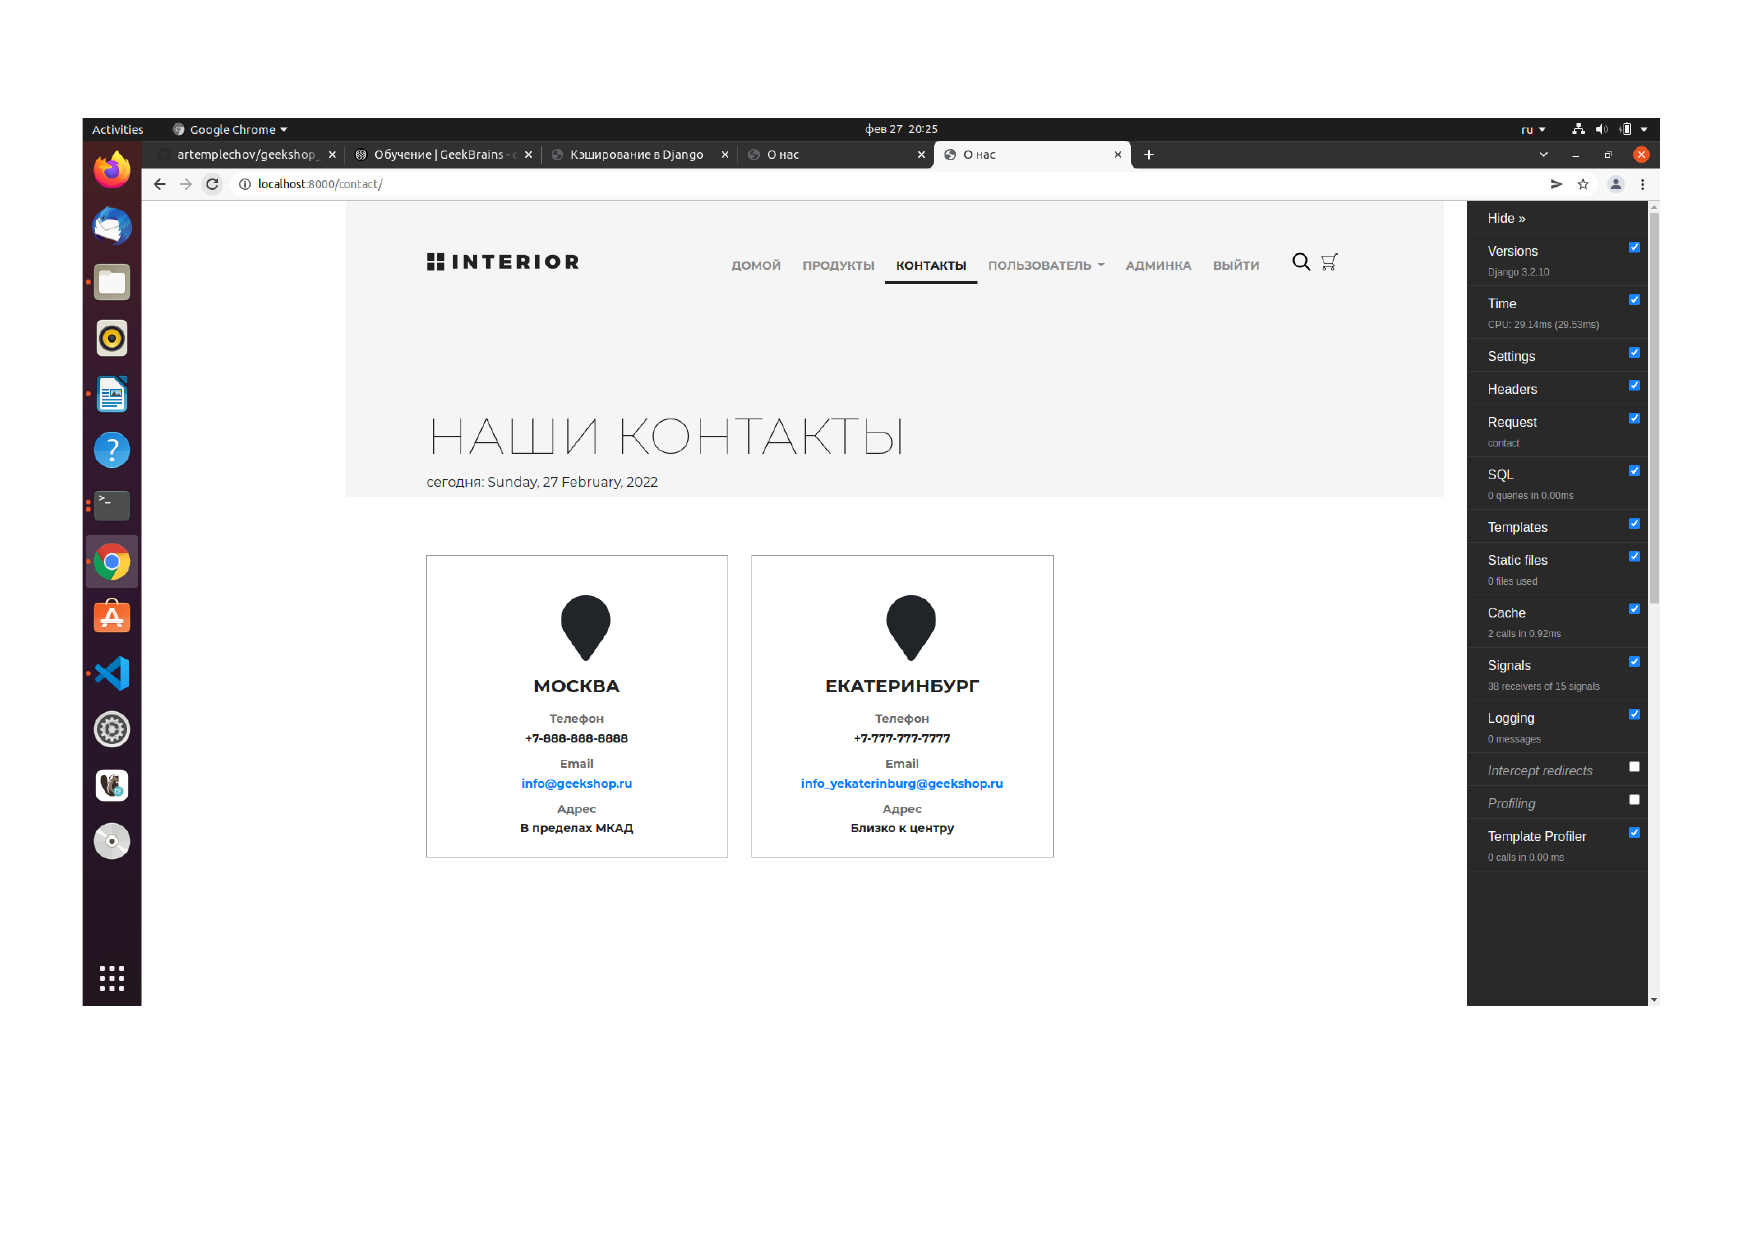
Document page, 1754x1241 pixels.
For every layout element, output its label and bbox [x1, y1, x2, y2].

picture [82, 118, 1660, 1006]
